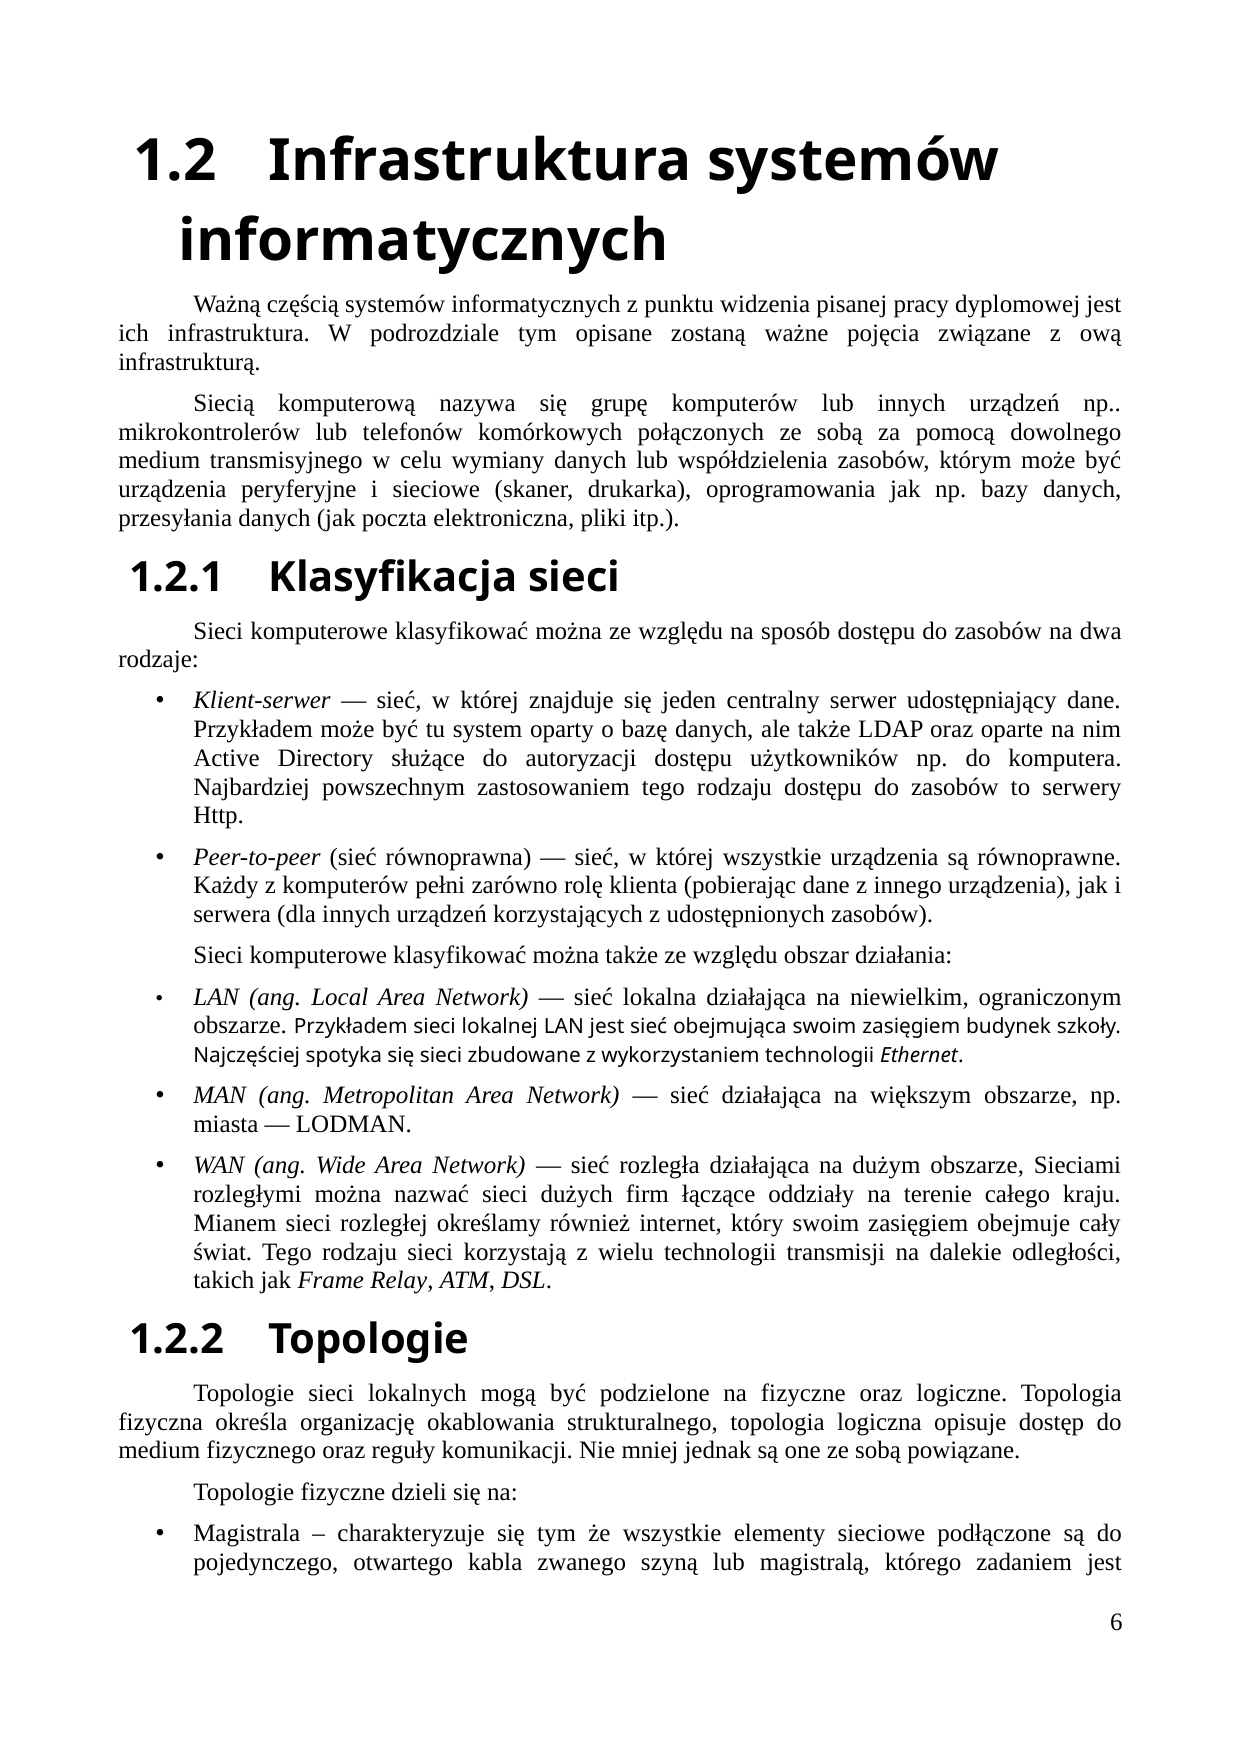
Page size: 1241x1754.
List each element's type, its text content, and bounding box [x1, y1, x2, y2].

text Siecią komputerową nazywa się grupę komputerów lub innych urządzeń np.. mikrokontrolerów lub telefonów komórkowych połączonych ze sobą za pomocą dowolnego medium transmisyjnego w celu wymiany danych lub współdzielenia zasobów, którym może być urządzenia peryferyjne i sieciowe (skaner, drukarka), oprogramowania jak np. bazy danych, przesyłania danych (jak poczta elektroniczna, pliki itp.). [118, 388, 1122, 532]
text Topologie sieci lokalnych mogą być podzielone na fizyczne oraz logiczne. Topologia fizyczna określa organizację okablowania strukturalnego, topologia logiczna opisuje dostęp do medium fizycznego oraz reguły komunikacji. Nie mniej jednak są one ze sobą powiązane. [118, 1378, 1122, 1464]
list WAN (ang. Wide Area Network) — sieć rozległa działająca na dużym obszarze, Sieciami rozległymi można nazwać sieci dużych firm łączące oddziały na terenie całego kraju. Mianem sieci rozległej określamy również internet, który swoim zasięgiem obejmuje cały świat. Tego rodzaju sieci korzystają z wielu technologii transmisji na dalekie odległości, takich jak Frame Relay, ATM, DSL. [156, 1151, 1122, 1294]
text Topologie fizyczne dzieli się na: [118, 1477, 1122, 1506]
subtitle Topologie [118, 1309, 1122, 1366]
text Sieci komputerowe klasyfikować można ze względu na sposób dostępu do zasobów na dwa rodzaje: [118, 616, 1122, 673]
list MAN (ang. Metropolitan Area Network) — sieć działająca na większym obszarze, np. miasta — LODMAN. [156, 1081, 1122, 1138]
subtitle Klasyfikacja sieci [118, 546, 1122, 603]
text Ważną częścią systemów informatycznych z punktu widzenia pisanej pracy dyplomowej jest ich infrastruktura. W podrozdziale tym opisane zostaną ważne pojęcia związane z ową infrastrukturą. [118, 289, 1122, 376]
text Sieci komputerowe klasyfikować można także ze względu obszar działania: [118, 940, 1122, 969]
list LAN (ang. Local Area Network) — sieć lokalna działająca na niewielkim, ograniczonym obszarze. Przykładem sieci lokalnej LAN jest sieć obejmująca swoim zasięgiem budynek szkoły. Najczęściej spotyka się sieci zbudowane z wykorzystaniem technologii Ethernet. [156, 982, 1122, 1068]
list Klient-serwer — sieć, w której znajduje się jeden centralny serwer udostępniający dane. Przykładem może być tu system oparty o bazę danych, ale także LDAP oraz oparte na nim Active Directory służące do autoryzacji dostępu użytkowników np. do komputera. Najbardziej powszechnym zastosowaniem tego rodzaju dostępu do zasobów to serwery Http. [156, 686, 1122, 829]
subtitle Infrastruktura systemów informatycznych [118, 118, 1122, 277]
list Peer-to-peer (sieć równoprawna) — sieć, w której wszystkie urządzenia są równoprawne. Każdy z komputerów pełni zarówno rolę klienta (pobierając dane z innego urządzenia), jak i serwera (dla innych urządzeń korzystających z udostępnionych zasobów). [156, 842, 1122, 928]
list Magistrala – charakteryzuje się tym że wszystkie elementy sieciowe podłączone są do pojedynczego, otwartego kabla zwanego szyną lub magistralą, którego zadaniem jest [156, 1518, 1122, 1575]
